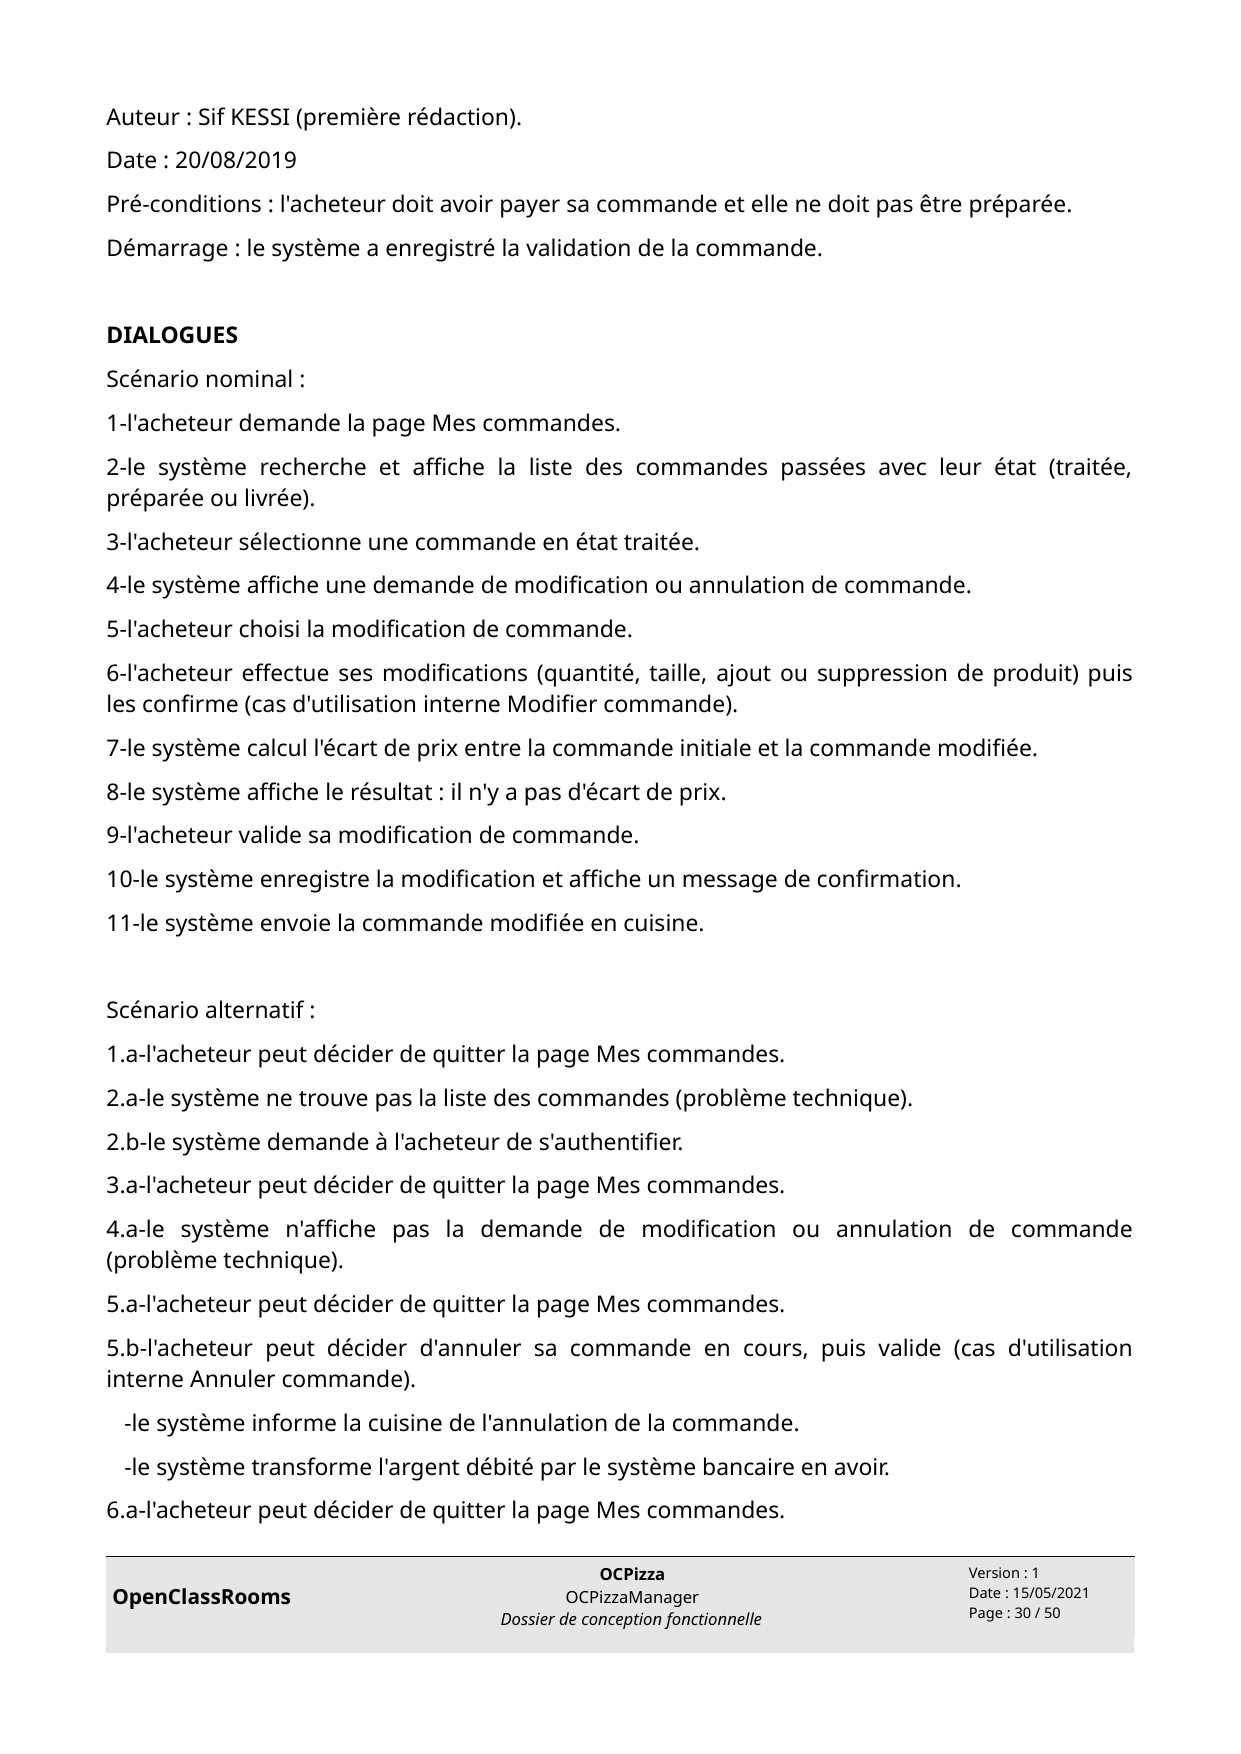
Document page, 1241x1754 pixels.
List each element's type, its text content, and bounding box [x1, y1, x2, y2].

text 4.a-le système n'affiche pas la demande de modification ou annulation de commande (problème technique). [106, 1213, 1134, 1275]
text 10-le système enregistre la modification et affiche un message de confirmation. [106, 863, 1134, 894]
text 3-l'acheteur sélectionne une commande en état traitée. [106, 525, 1134, 557]
text 11-le système envoie la commande modifiée en cuisine. [106, 907, 1134, 938]
text 9-l'acheteur valide sa modification de commande. [106, 819, 1134, 850]
text 6.a-l'acheteur peut décider de quitter la page Mes commandes. [106, 1494, 1134, 1525]
text 7-le système calcul l'écart de prix entre la commande initiale et la commande modifiée. [106, 732, 1134, 763]
text -le système transforme l'argent débité par le système bancaire en avoir. [106, 1450, 1134, 1482]
text 8-le système affiche le résultat : il n'y a pas d'écart de prix. [106, 775, 1134, 807]
text Date : 20/08/2019 [106, 144, 1134, 175]
text 5.a-l'acheteur peut décider de quitter la page Mes commandes. [106, 1288, 1134, 1319]
text 3.a-l'acheteur peut décider de quitter la page Mes commandes. [106, 1169, 1134, 1200]
text Scénario alternatif : [106, 994, 1134, 1025]
text 4-le système affiche une demande de modification ou annulation de commande. [106, 569, 1134, 600]
text Pré-conditions : l'acheteur doit avoir payer sa commande et elle ne doit pas être préparée. [106, 188, 1134, 219]
text 1-l'acheteur demande la page Mes commandes. [106, 407, 1134, 438]
text Scénario nominal : [106, 363, 1134, 394]
text 6-l'acheteur effectue ses modifications (quantité, taille, ajout ou suppression de produit) puis les confirme (cas d'utilisation interne Modifier commande). [106, 657, 1134, 719]
text 2-le système recherche et affiche la liste des commandes passées avec leur état (traitée, préparée ou livrée). [106, 450, 1134, 513]
text Démarrage : le système a enregistré la validation de la commande. [106, 232, 1134, 263]
text 5-l'acheteur choisi la modification de commande. [106, 613, 1134, 644]
text 2.b-le système demande à l'acheteur de s'authentifier. [106, 1125, 1134, 1157]
text 5.b-l'acheteur peut décider d'annuler sa commande en cours, puis valide (cas d'utilisation interne Annuler commande). [106, 1332, 1134, 1394]
text 1.a-l'acheteur peut décider de quitter la page Mes commandes. [106, 1038, 1134, 1069]
text Auteur : Sif KESSI (première rédaction). [106, 100, 1134, 132]
text -le système informe la cuisine de l'annulation de la commande. [106, 1407, 1134, 1438]
text 2.a-le système ne trouve pas la liste des commandes (problème technique). [106, 1082, 1134, 1113]
text DIALOGUES [106, 319, 1134, 350]
